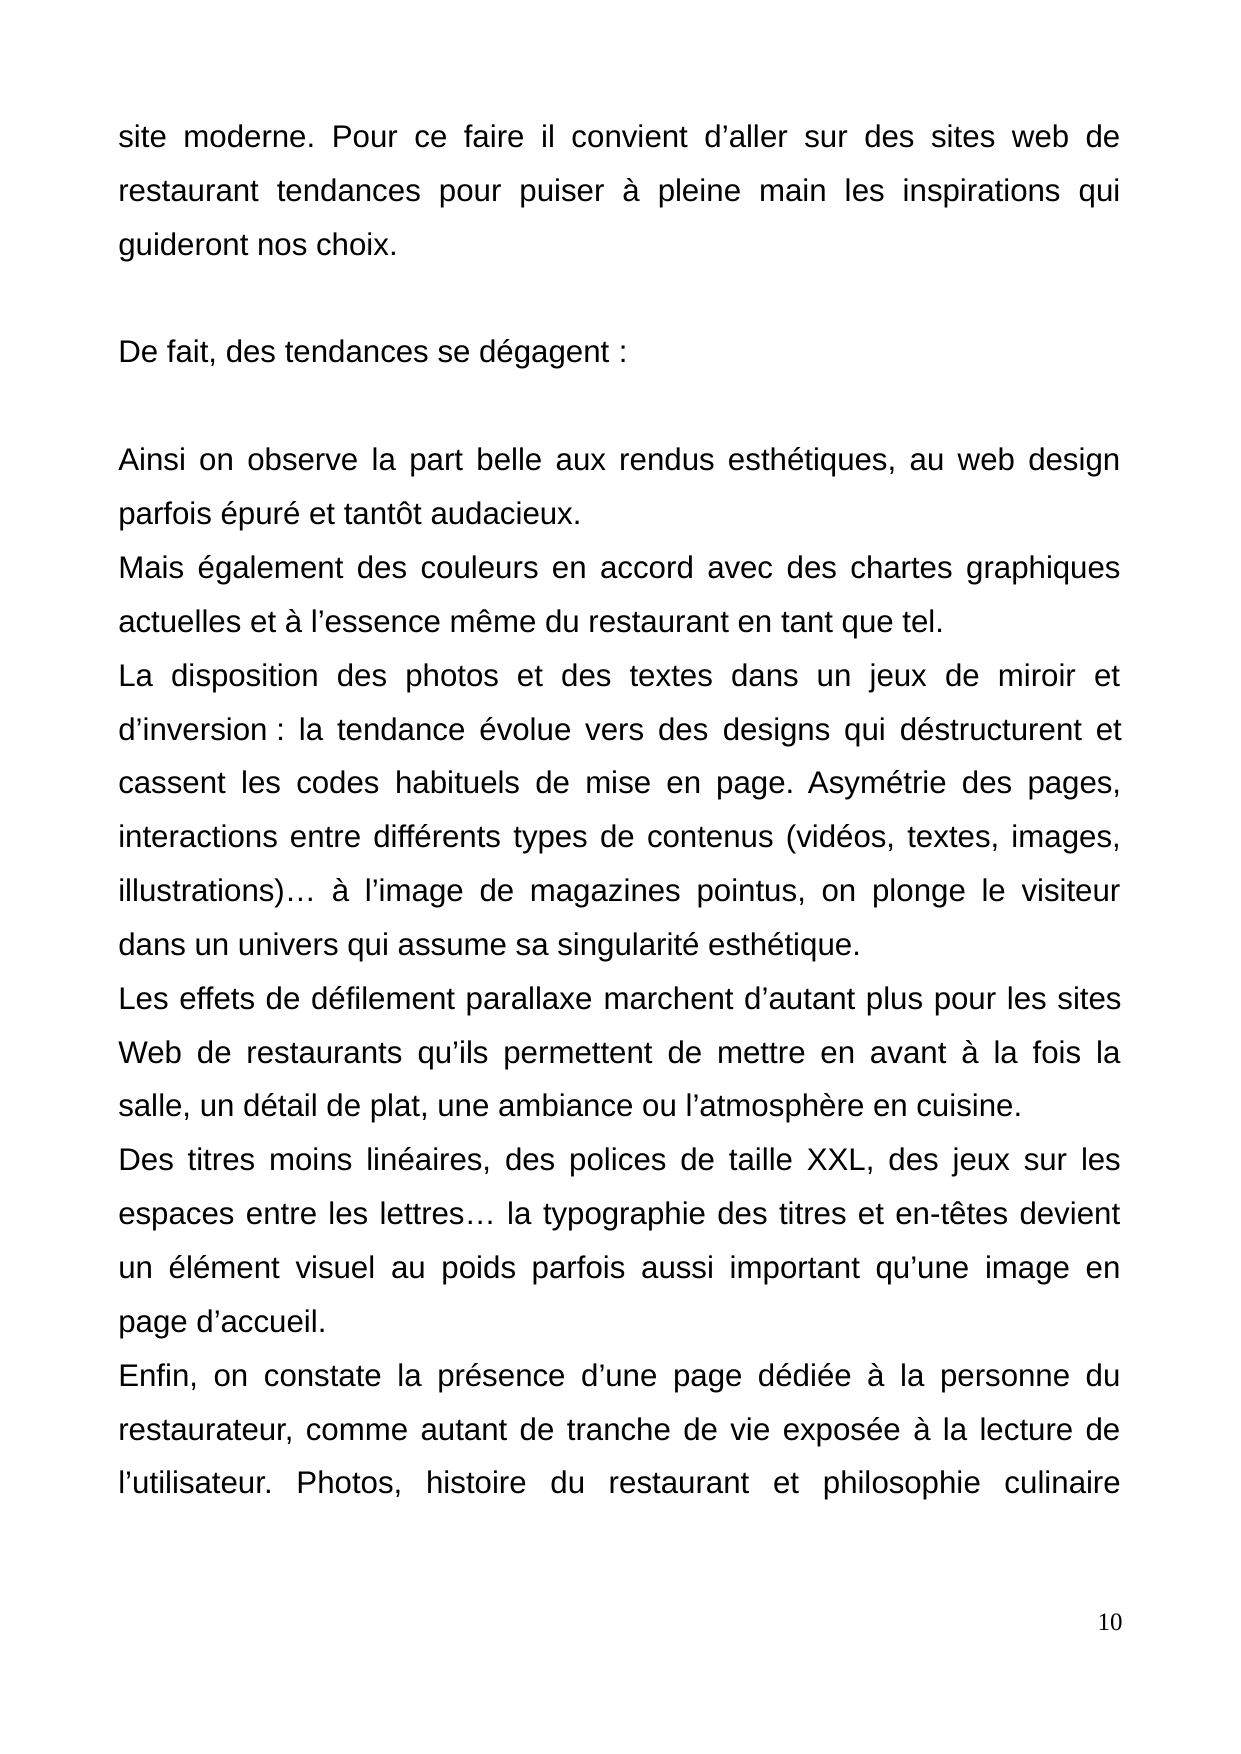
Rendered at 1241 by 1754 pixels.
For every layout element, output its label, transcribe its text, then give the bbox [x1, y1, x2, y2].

text site moderne. Pour ce faire il convient d’aller sur des sites web de restaurant tendances pour puiser à pleine main les inspirations qui guideront nos choix. [118, 118, 1122, 262]
text Ainsi on observe la part belle aux rendus esthétiques, au web design parfois épuré et tantôt audacieux. [118, 441, 1122, 531]
text Enfin, on constate la présence d’une page dédiée à la personne du restaurateur, comme autant de tranche de vie exposée à la lecture de l’utilisateur. Photos, histoire du restaurant et philosophie culinaire [118, 1357, 1122, 1500]
text De fait, des tendances se dégagent : [118, 333, 1122, 369]
text La disposition des photos et des textes dans un jeux de miroir et d’inversion : la tendance évolue vers des designs qui déstructurent et cassent les codes habituels de mise en page. Asymétrie des pages, interactions entre différents types de contenus (vidéos, textes, images, illustrations)… à l’image de magazines pointus, on plonge le visiteur dans un univers qui assume sa singularité esthétique. [118, 657, 1122, 962]
text Mais également des couleurs en accord avec des chartes graphiques actuelles et à l’essence même du restaurant en tant que tel. [118, 549, 1122, 639]
text Des titres moins linéaires, des polices de taille XXL, des jeux sur les espaces entre les lettres… la typographie des titres et en-têtes devient un élément visuel au poids parfois aussi important qu’une image en page d’accueil. [118, 1141, 1122, 1339]
text Les effets de défilement parallaxe marchent d’autant plus pour les sites Web de restaurants qu’ils permettent de mettre en avant à la fois la salle, un détail de plat, une ambiance ou l’atmosphère en cuisine. [118, 980, 1122, 1123]
